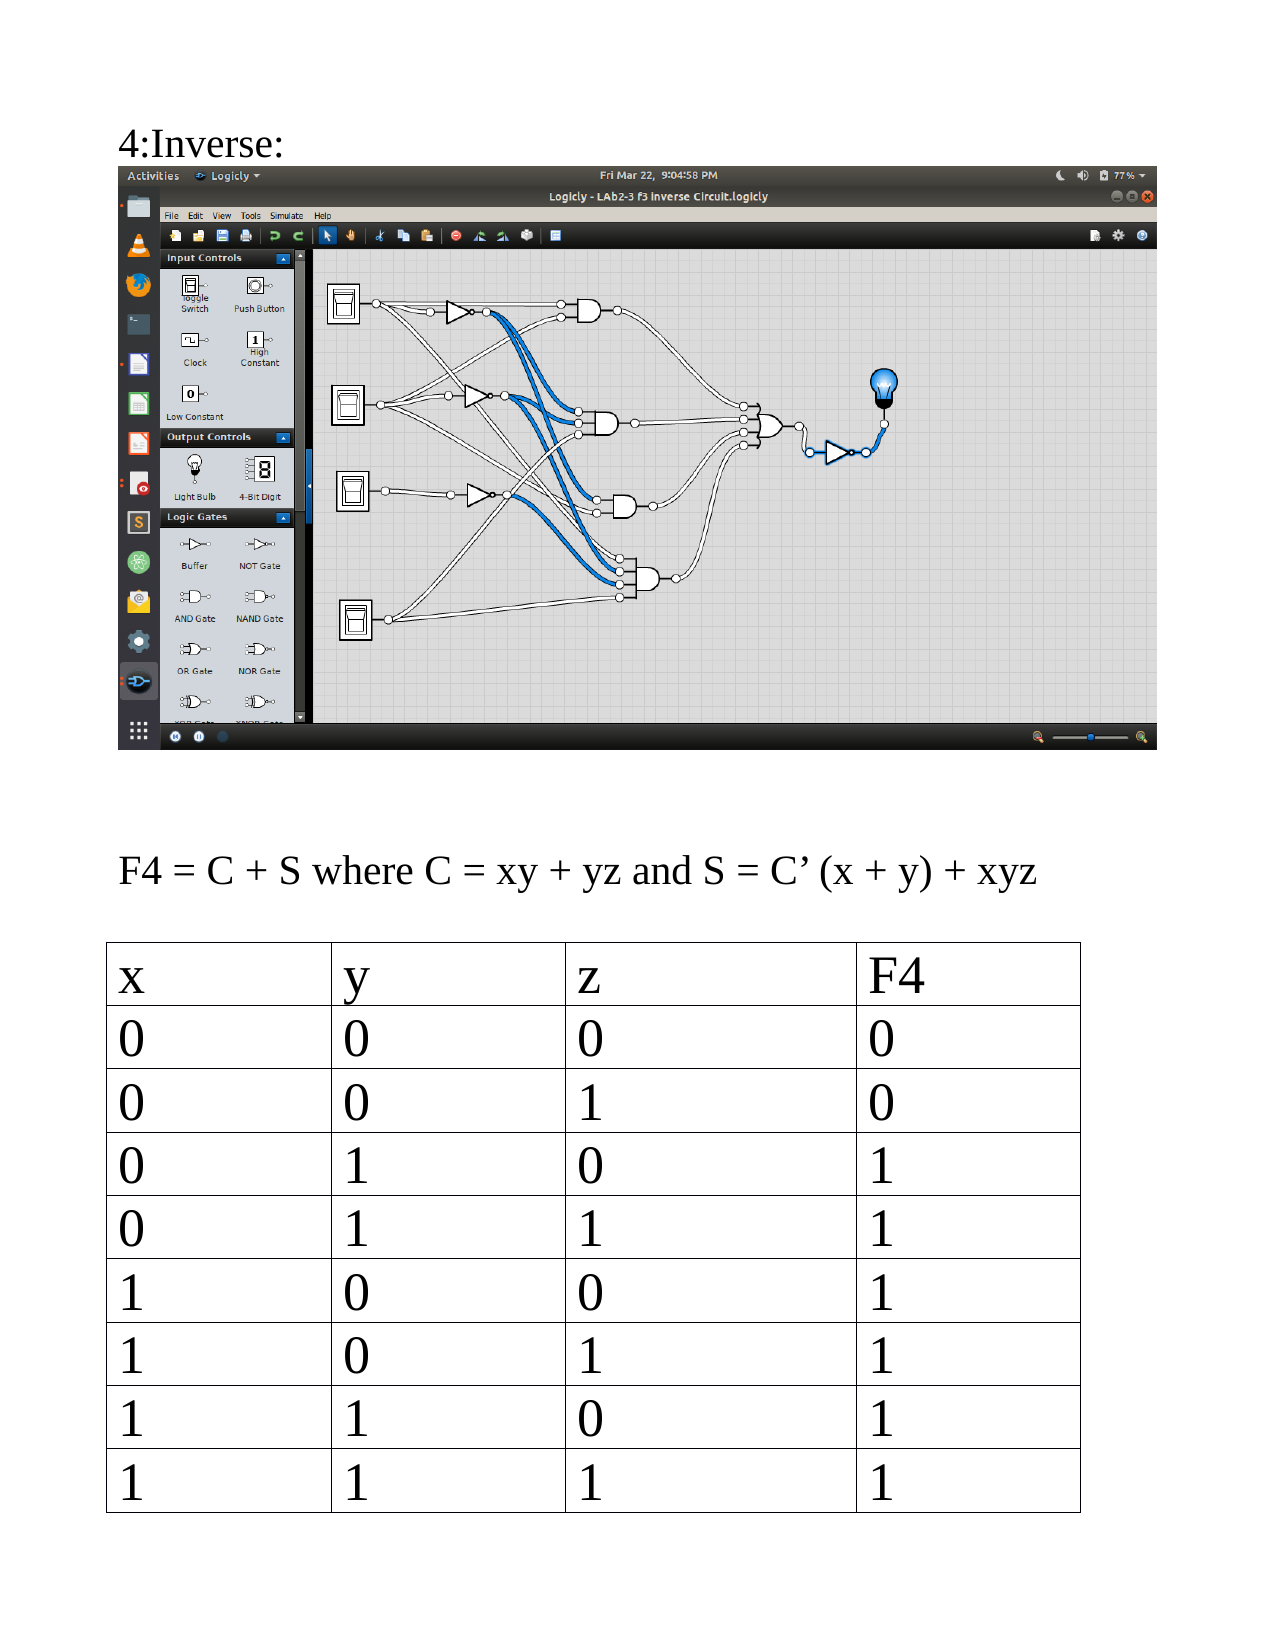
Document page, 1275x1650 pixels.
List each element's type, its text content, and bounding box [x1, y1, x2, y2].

picture [118, 166, 1157, 750]
table_cell 1 [107, 1259, 331, 1322]
table_cell 1 [107, 1386, 331, 1448]
table_cell 1 [332, 1449, 565, 1512]
table_cell 0 [566, 1259, 856, 1322]
table_cell 0 [107, 1006, 331, 1068]
table_cell 0 [107, 1133, 331, 1195]
text F4 = C + S where C = xy + yz and S = C’ (x + y) + xyz [118, 846, 1157, 894]
table_cell 0 [332, 1323, 565, 1385]
table_cell 0 [566, 1006, 856, 1068]
table_cell 0 [332, 1069, 565, 1132]
table_cell 1 [332, 1196, 565, 1258]
table_cell 1 [857, 1133, 1080, 1195]
table_header F4 [857, 943, 1080, 1005]
table_cell 1 [857, 1196, 1080, 1258]
table_cell 0 [332, 1006, 565, 1068]
table_cell 1 [332, 1133, 565, 1195]
table_cell 0 [332, 1259, 565, 1322]
table_header x [107, 943, 331, 1005]
table_cell 1 [566, 1323, 856, 1385]
table_header y [332, 943, 565, 1005]
table_cell 0 [107, 1196, 331, 1258]
table_header z [566, 943, 856, 1005]
table_cell 1 [566, 1196, 856, 1258]
text 4:Inverse: [118, 118, 1157, 166]
table_cell 0 [857, 1069, 1080, 1132]
table_cell 1 [107, 1323, 331, 1385]
table_cell 0 [566, 1386, 856, 1448]
table_cell 1 [566, 1449, 856, 1512]
table_cell 0 [857, 1006, 1080, 1068]
table_cell 1 [857, 1386, 1080, 1448]
table_cell 1 [857, 1449, 1080, 1512]
table_cell 0 [566, 1133, 856, 1195]
table_cell 1 [857, 1323, 1080, 1385]
table_cell 1 [857, 1259, 1080, 1322]
table_cell 0 [107, 1069, 331, 1132]
table_cell 1 [107, 1449, 331, 1512]
table_cell 1 [332, 1386, 565, 1448]
table_cell 1 [566, 1069, 856, 1132]
